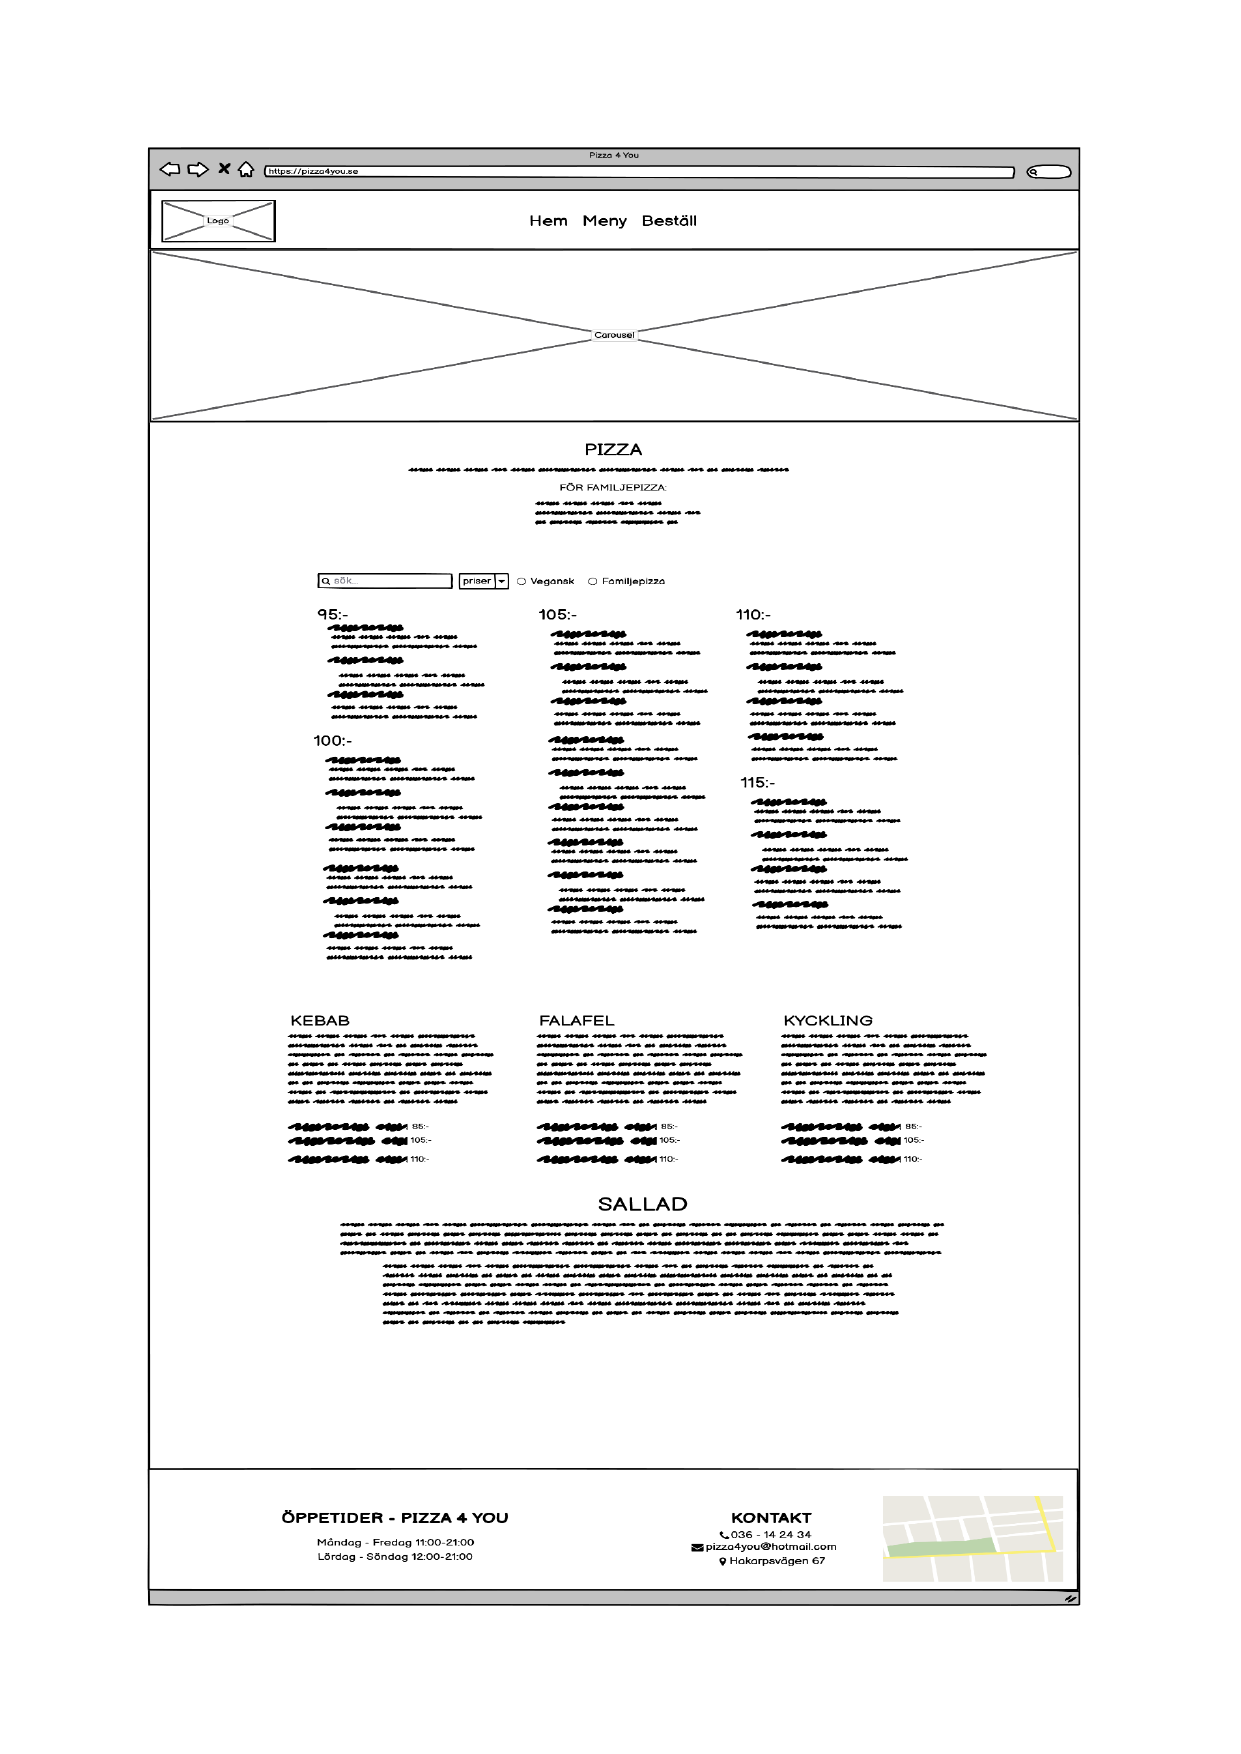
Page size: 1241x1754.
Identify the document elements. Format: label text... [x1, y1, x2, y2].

text 2.1 Wireframe. [1081, 148, 1093, 1606]
